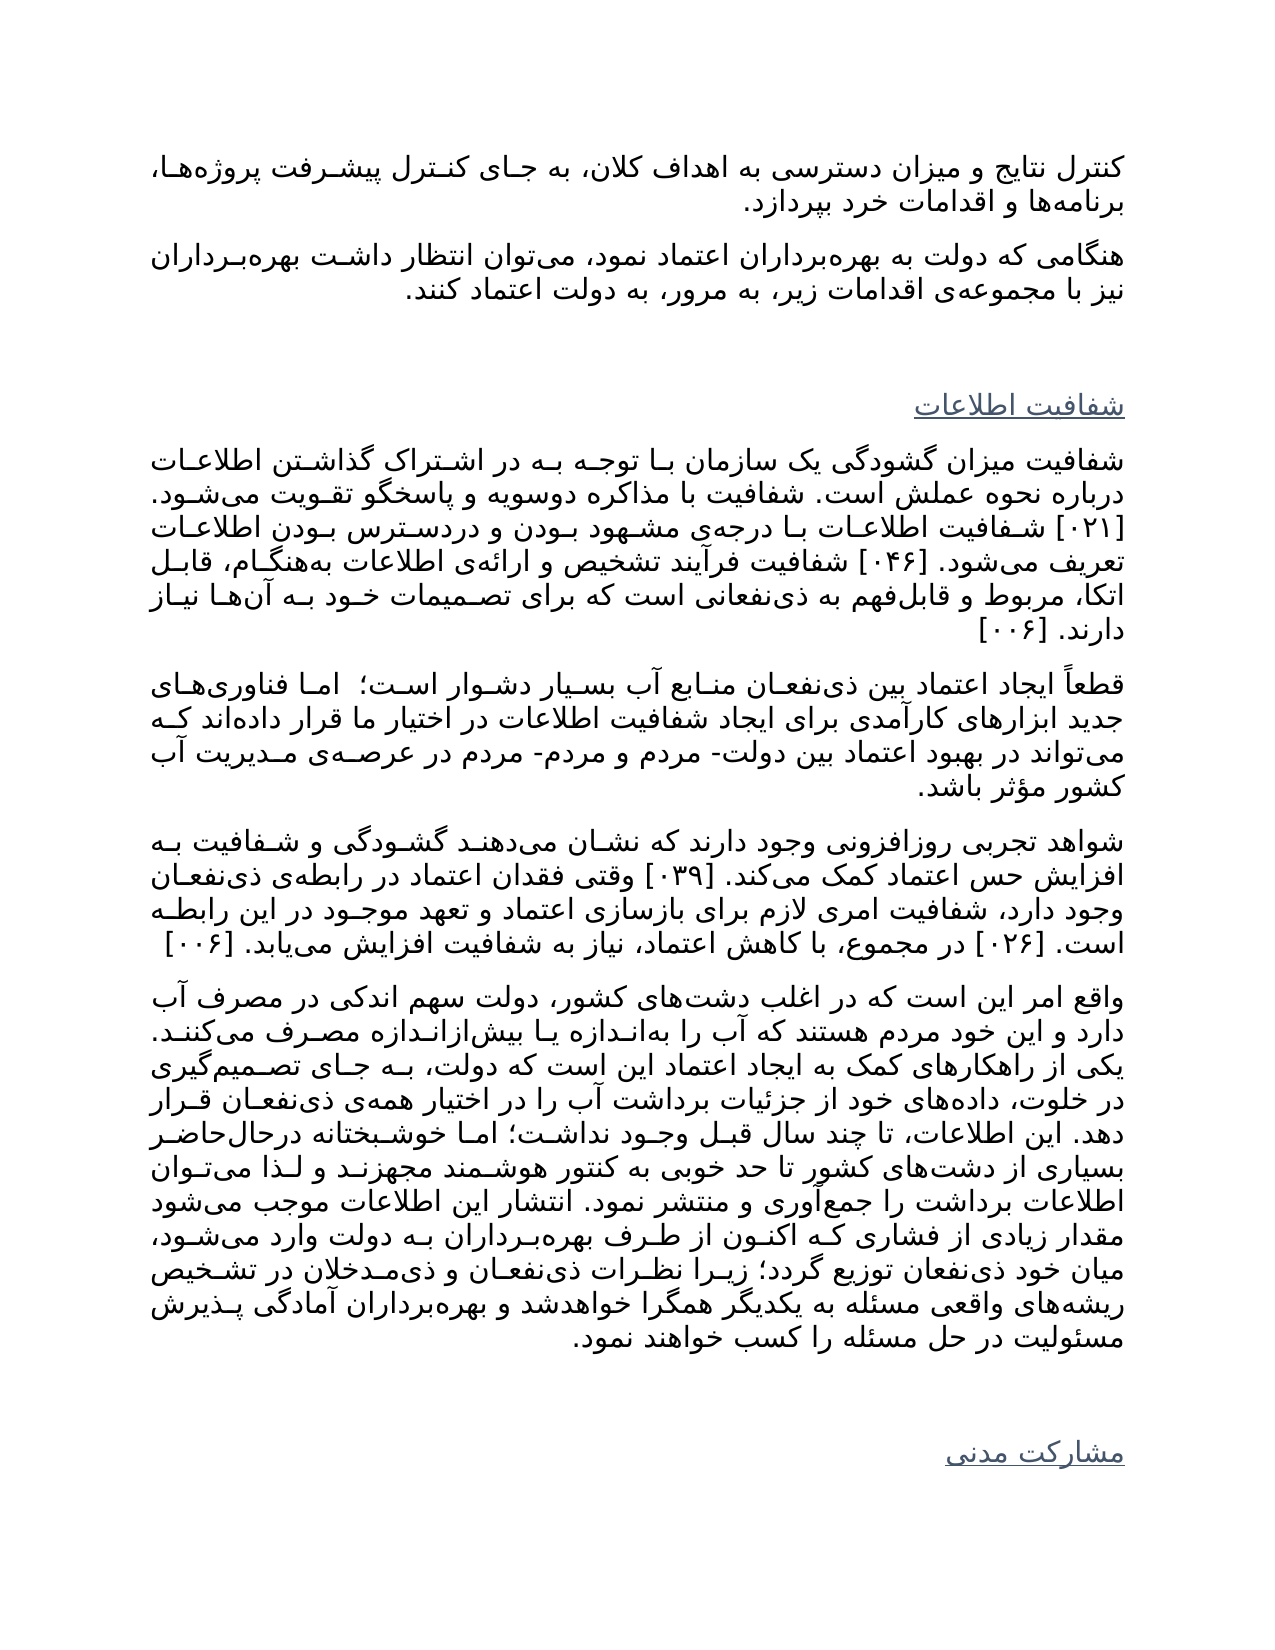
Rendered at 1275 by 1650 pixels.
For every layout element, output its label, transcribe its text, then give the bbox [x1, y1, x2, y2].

text واقع امر این است که در اغلب دشت‌های کشور، دولت سهم اندکی در مصرف آب دارد و این خود مردم هستند که آب را به‌اندازه یا بیش‌از‌اندازه مصرف می‌کنند. یکی از راهکارهای کمک به ایجاد اعتماد این است که دولت، به جای تصمیم‌گیری در خلوت، داده‌های خود از جزئیات برداشت آب را در اختیار همه‌ی ذی‌نفعان قرار دهد. این اطلاعات، تا چند سال قبل وجود نداشت؛ اما خوشبختانه درحال‌حاضر بسیاری از دشت‌های کشور تا حد خوبی به کنتور هوشمند مجهزند و لذا می‌توان اطلاعات برداشت را جمع‌آوری و منتشر نمود. انتشار این اطلاعات موجب می‌شود مقدار زیادی از فشاری که اکنون از طرف بهره‌برداران به دولت وارد می‌شود، میان خود ذی‌نفعان توزیع گردد؛ زیرا نظرات ذی‌نفعان و ذی‌مدخلان در تشخیص ریشه‌های واقعی مسئله به یکدیگر همگرا خواهدشد و بهره‌برداران آمادگی پذیرش مسئولیت در حل مسئله را کسب خواهند نمود. [150, 981, 1125, 1354]
text شفافیت میزان گشودگی یک سازمان با توجه به در اشتراک گذاشتن اطلاعات درباره نحوه عملش است. شفافیت با مذاکره دوسویه و پاسخگو تقویت می‌شود. [۰۲۱] شفافیت اطلاعات با درجه‌ی مشهود بودن و دردسترس بودن اطلاعات تعریف می‌شود. [۰۴۶] شفافیت فرآیند تشخیص و ارائه‌ی اطلاعات به‌هنگام، قابل اتکا، مربوط و قابل‌فهم به ذی‌نفعانی است که برای تصمیمات خود به آن‌ها نیاز دارند. [۰۰۶] [150, 443, 1125, 647]
subtitle مشارکت مدنی [150, 1436, 1125, 1469]
text همانگونه که در بررسی متون مرجع اشاره شد، رابطه‌ی معکوس میان کنترل رسمی و اعتماد، توضیح می‌دهد که چگونه اصرار دولت بر کنترل برداشت آب، چالش اعتماد بهره‌برداران به دولت را دشوارتر نموده‌است. پس مهم‌ترین تغییر، تغییر رویکرد دولت از رویکرد کنترل‌محور به رویکرد اعتمادمحور است. دولت باید در راستای اعتمادسازی، بر خلاف روال جاری، از تلاش برای کنترل رسمی در قالب صدور دستورالعمل و بخشنامه اجتناب نموده، با اعتماد به بهره‌برداران، به کنترل نتایج و میزان دسترسی به اهداف کلان، به جای کنترل پیشرفت پروژه‌ها، برنامه‌ها و اقدامات خرد بپردازد. [150, 150, 1125, 218]
subtitle شفافیت اطلاعات [150, 388, 1125, 422]
text هنگامی که دولت به بهره‌برداران اعتماد نمود، می‌توان انتظار داشت بهره‌برداران نیز با مجموعه‌ی اقدامات زیر، به مرور، به دولت اعتماد کنند. [150, 239, 1125, 307]
text قطعاً ایجاد اعتماد بین ذی‌نفعان منابع آب بسیار دشوار است؛ اما فناوری‌های جدید ابزارهای کارآمدی برای ایجاد شفافیت اطلاعات در اختیار ما قرار داده‌اند که می‌تواند در بهبود اعتماد بین دولت- مردم و مردم- مردم در عرصه‌ی مدیریت آب کشور مؤثر باشد. [150, 667, 1125, 803]
text شواهد تجربی روزافزونی وجود دارند که نشان می‌دهند گشودگی و شفافیت به افزایش حس اعتماد کمک می‌کند. [۰۳۹] وقتی فقدان اعتماد در رابطه‌ی ذی‌نفعان وجود دارد، شفافیت امری لازم برای بازسازی اعتماد و تعهد موجود در این رابطه است. [۰۲۶] در مجموع، با کاهش اعتماد، نیاز به شفافیت افزایش می‌یابد. [۰۰۶] [150, 824, 1125, 960]
